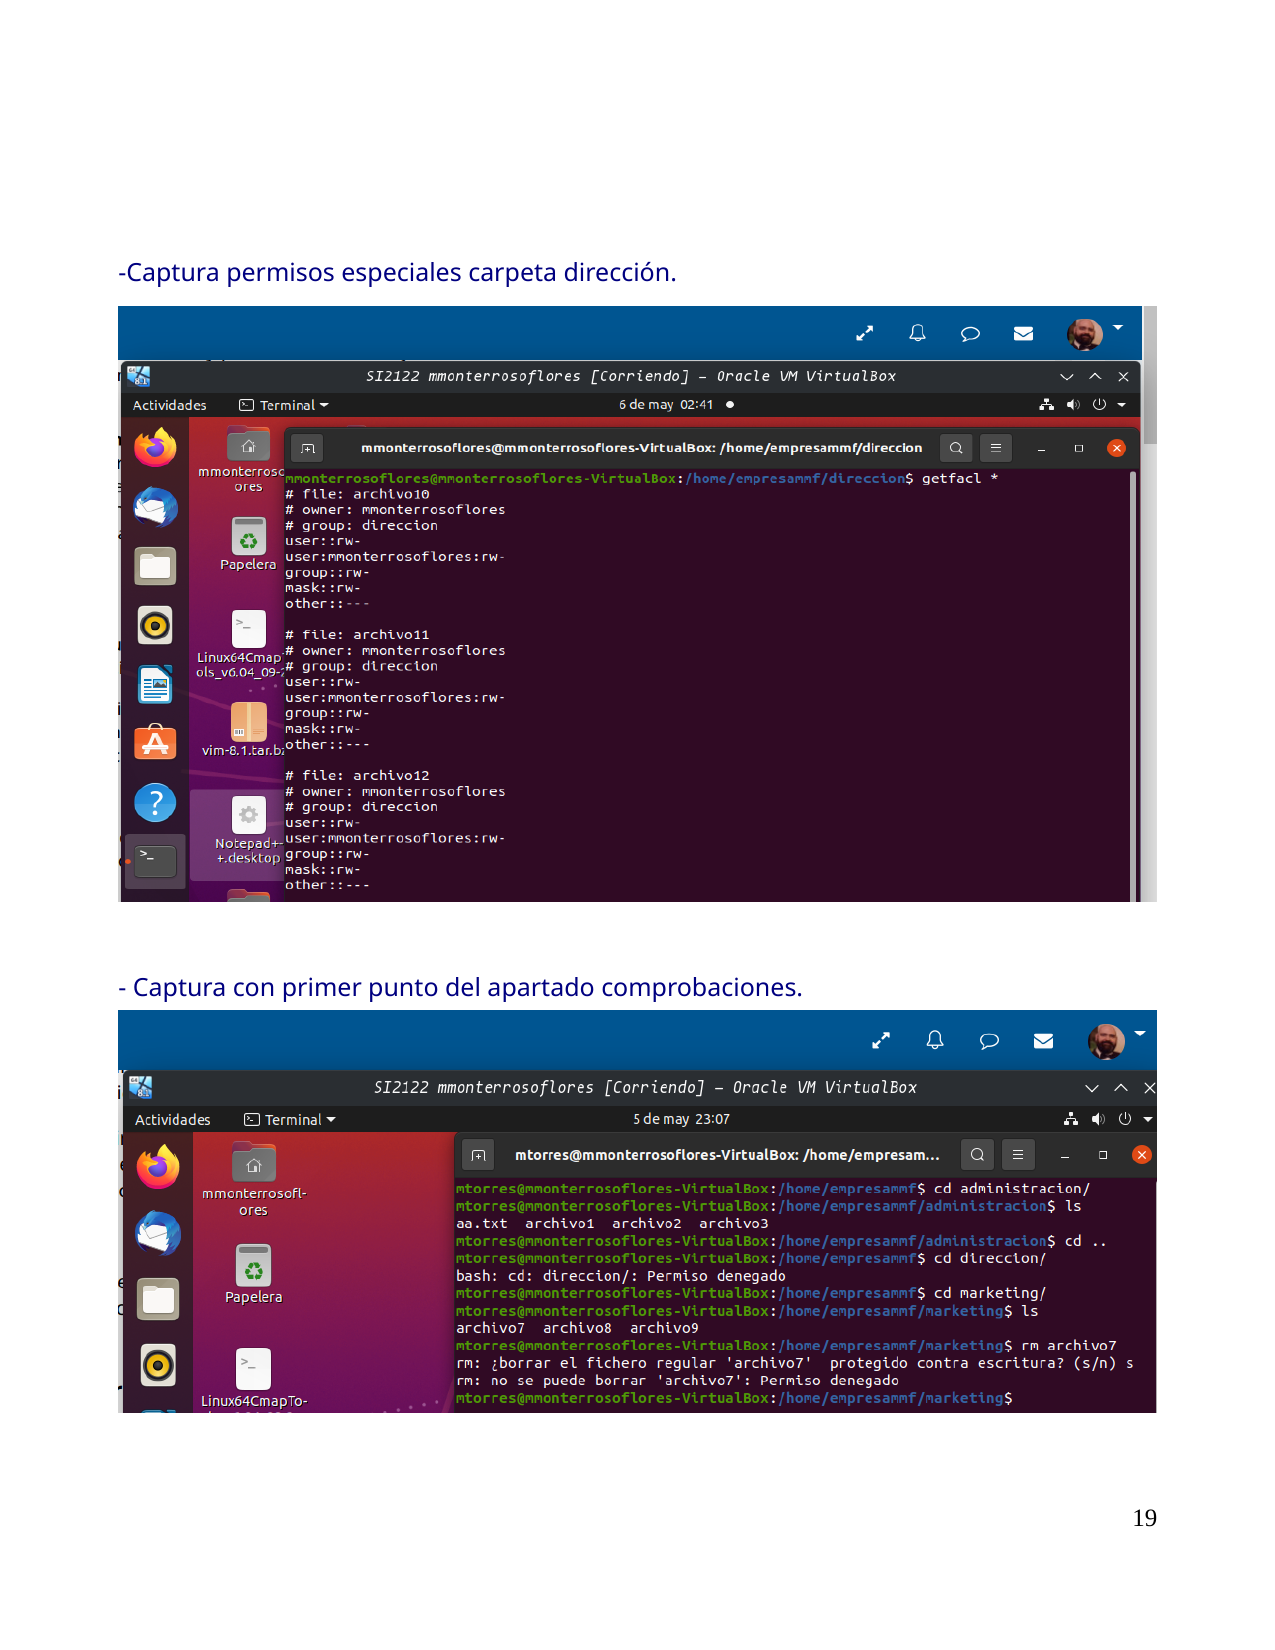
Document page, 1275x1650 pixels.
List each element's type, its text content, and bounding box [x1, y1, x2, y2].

text - Captura con primer punto del apartado comprobaciones. [118, 969, 1157, 1003]
text -Captura permisos especiales carpeta dirección. [118, 254, 1157, 288]
picture [118, 1003, 1157, 1413]
picture [118, 306, 1157, 902]
table_header [118, 1413, 1157, 1446]
table_header [118, 902, 1157, 936]
